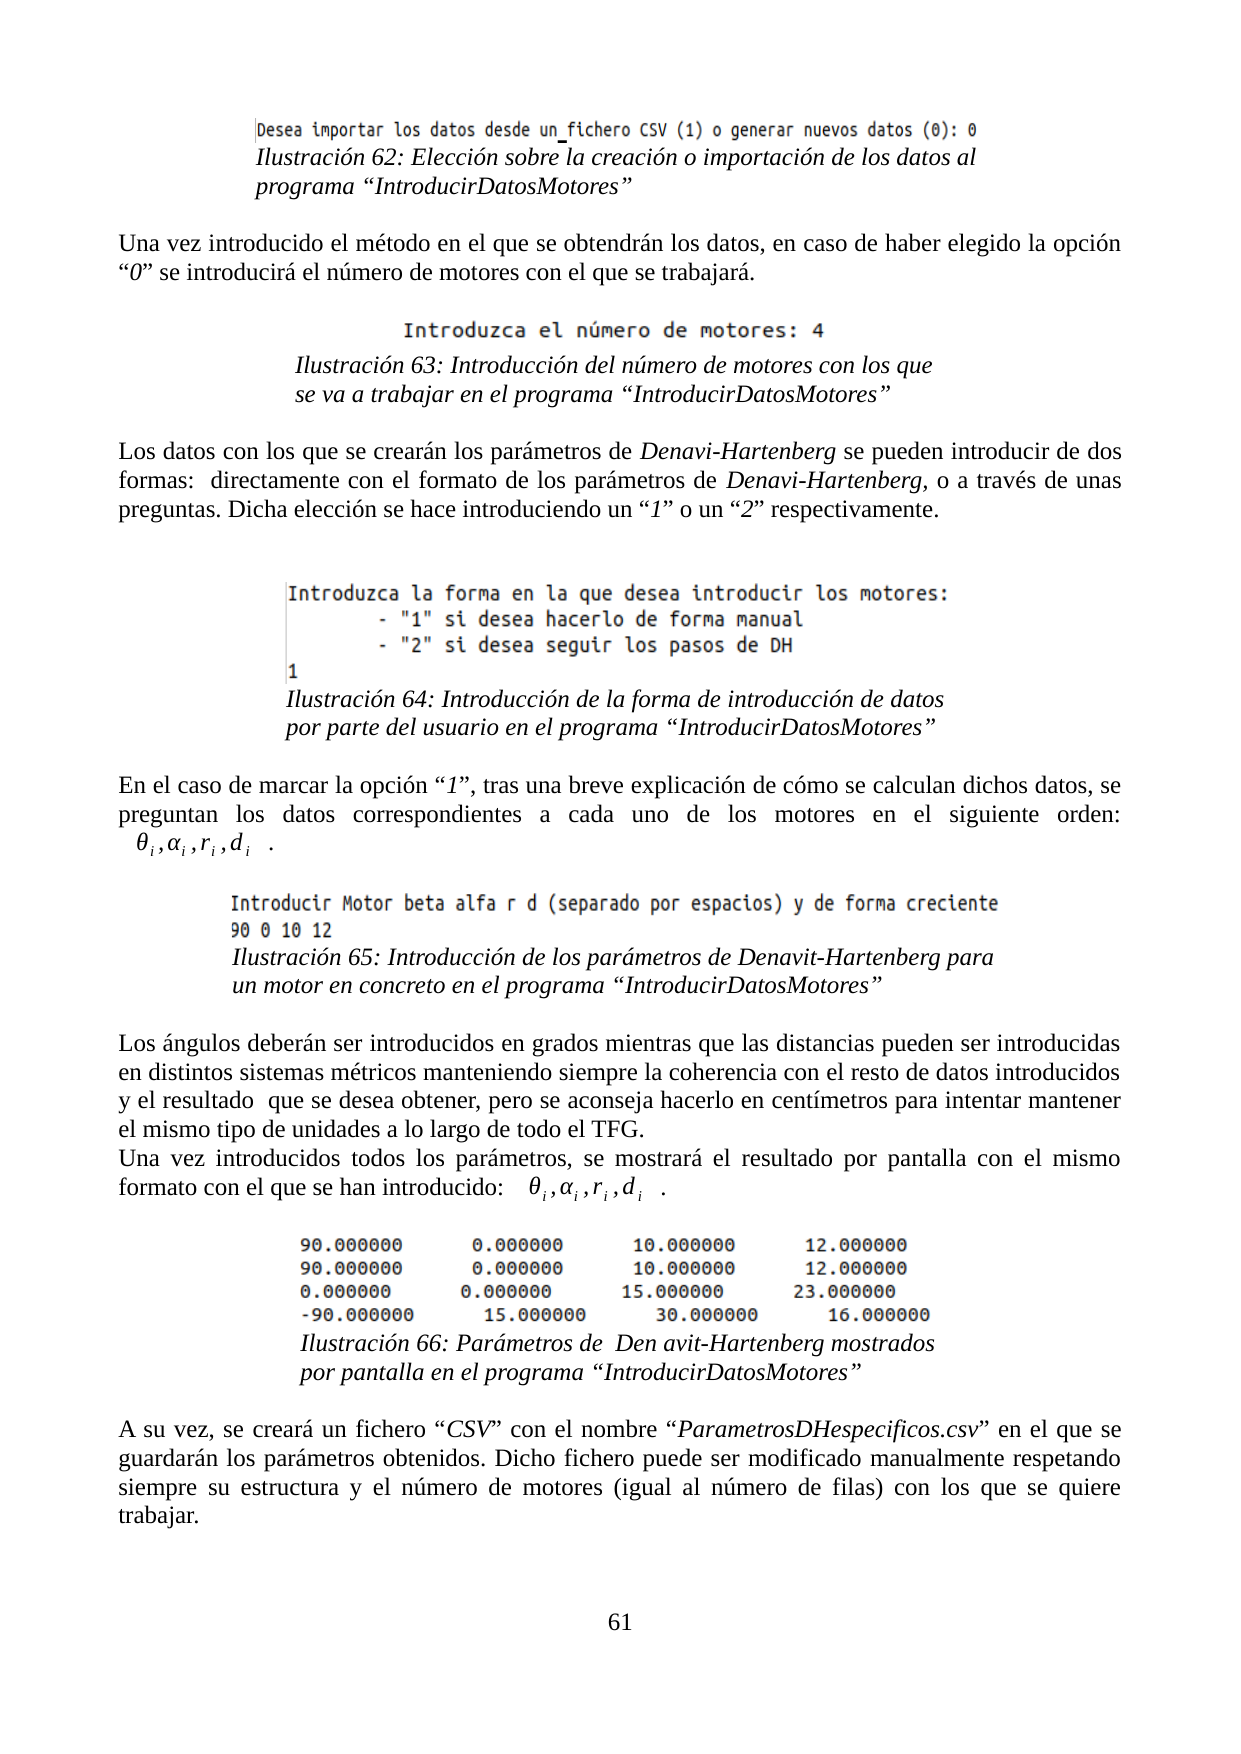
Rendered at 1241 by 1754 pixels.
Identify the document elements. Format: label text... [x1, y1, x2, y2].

text Los datos con los que se crearán los parámetros de Denavi-Hartenberg se pueden introducir de dos formas: directamente con el formato de los parámetros de Denavi-Hartenberg, o a través de unas preguntas. Dicha elección se hace introduciendo un “1” o un “2” respectivamente. [118, 436, 1122, 522]
text Una vez introducido el método en el que se obtendrán los datos, en caso de haber elegido la opción “0” se introducirá el número de motores con el que se trabajará. [118, 228, 1122, 286]
text Una vez introducidos todos los parámetros, se mostrará el resultado por pantalla con el mismo formato con el que se han introducido: . [118, 1143, 1122, 1204]
text Los ángulos deberán ser introducidos en grados mientras que las distancias pueden ser introducidas en distintos sistemas métricos manteniendo siempre la coherencia con el resto de datos introducidos y el resultado que se desea obtener, pero se aconseja hacerlo en centímetros para intentar mantener el mismo tipo de unidades a lo largo de todo el TFG. [118, 1028, 1122, 1143]
text Ilustración 65: Introducción de los parámetros de Denavit-Hartenberg para un motor en concreto en el programa “IntroducirDatosMotores” [232, 942, 1008, 999]
text Ilustración 62: Elección sobre la creación o importación de los datos al programa “IntroducirDatosMotores” [256, 143, 985, 200]
text En el caso de marcar la opción “1”, tras una breve explicación de cómo se calculan dichos datos, se preguntan los datos correspondientes a cada uno de los motores en el siguiente orden: . [118, 770, 1122, 860]
text Ilustración 66: Parámetros de Den avit-Hartenberg mostrados por pantalla en el programa “IntroducirDatosMotores” [300, 1329, 940, 1386]
text Ilustración 63: Introducción del número de motores con los que se va a trabajar en el programa “IntroducirDatosMotores” [295, 331, 946, 407]
text Ilustración 64: Introducción de la forma de introducción de datos por parte del usuario en el programa “IntroducirDatosMotores” [286, 684, 954, 741]
text A su vez, se creará un fichero “CSV” con el nombre “ParametrosDHespecificos.csv” en el que se guardarán los parámetros obtenidos. Dicho fichero puede ser modificado manualmente respetando siempre su estructura y el número de motores (igual al número de filas) con los que se quiere trabajar. [118, 1414, 1122, 1529]
